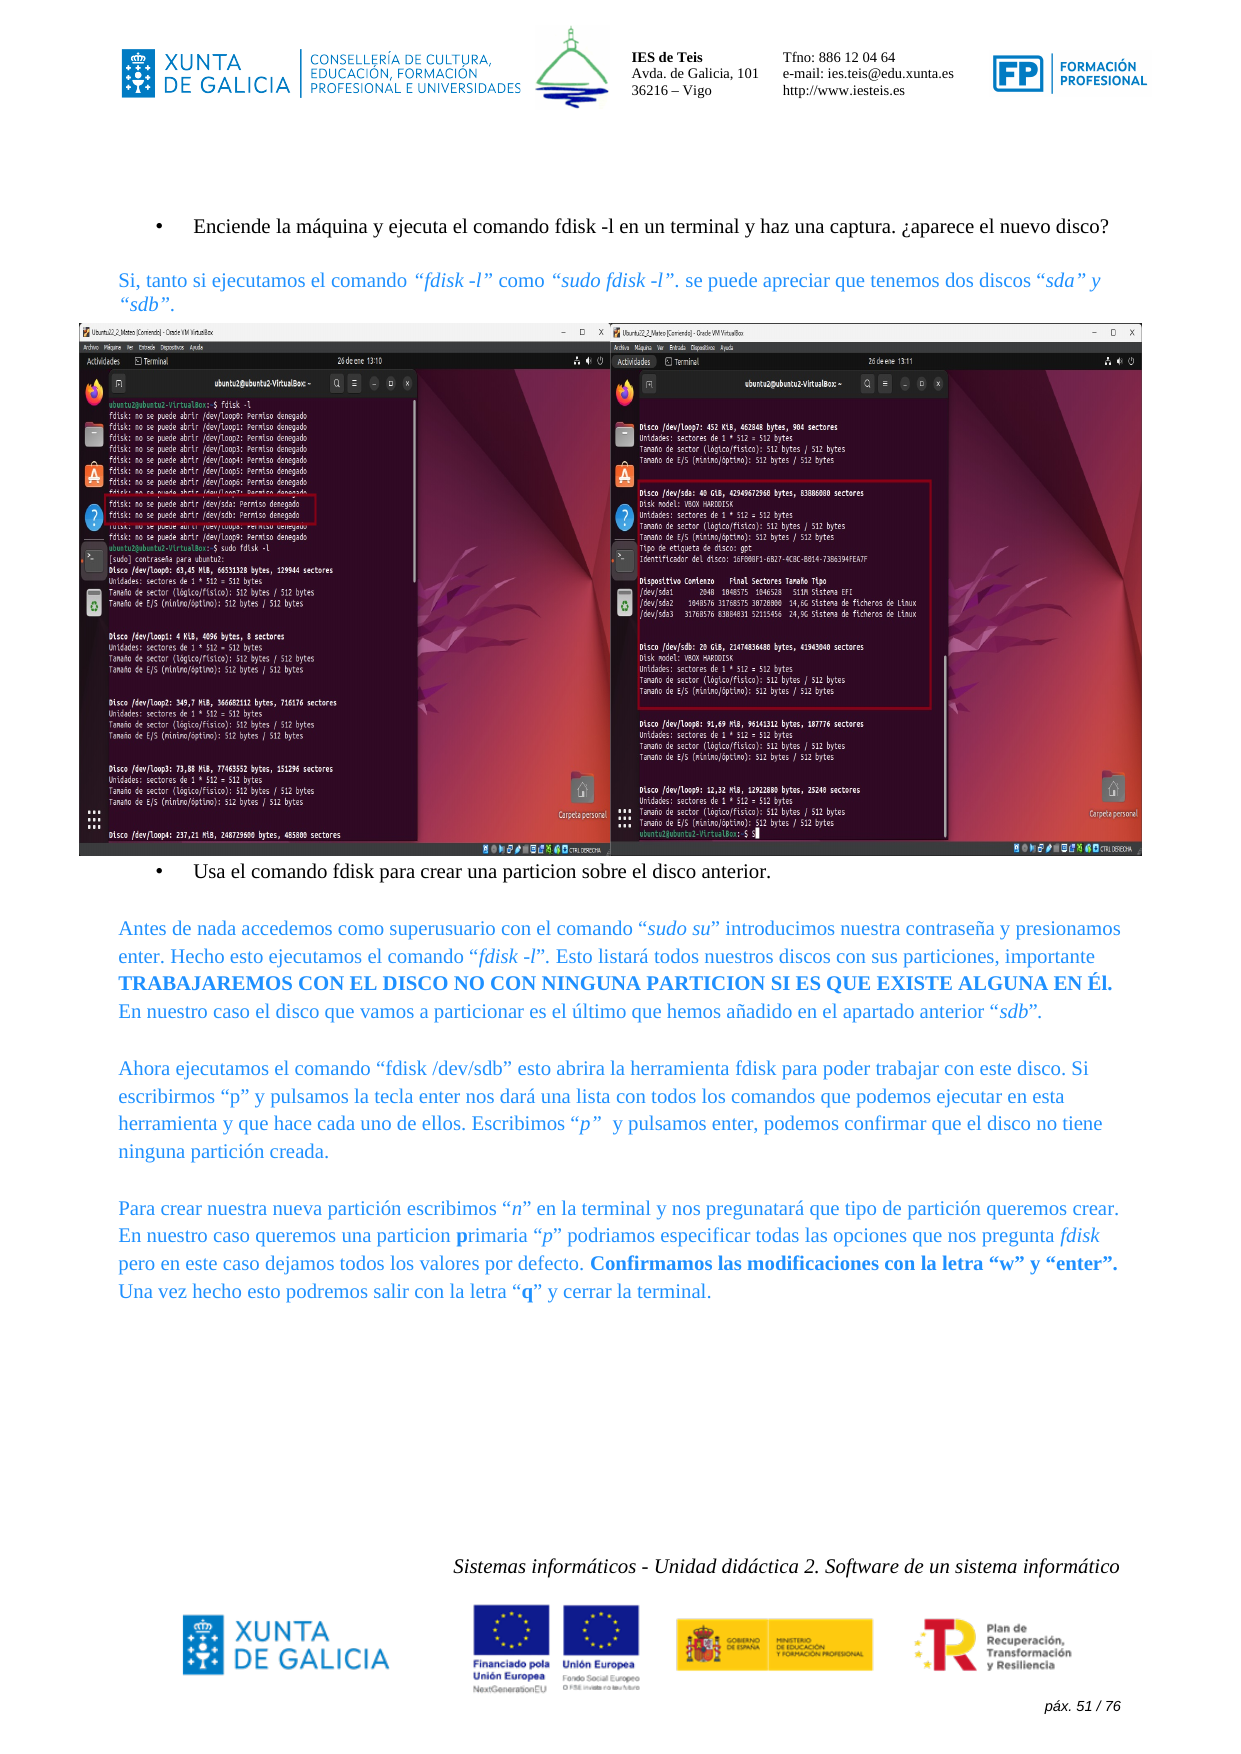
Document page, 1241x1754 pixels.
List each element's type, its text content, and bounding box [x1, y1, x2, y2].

text Si, tanto si ejecutamos el comando “fdisk -l” como “sudo fdisk -l”. se puede apreciar que tenemos dos discos “sda” y “sdb”. [118, 267, 1122, 316]
text Ahora ejecutamos el comando “fdisk /dev/sdb” esto abrira la herramienta fdisk para poder trabajar con este disco. Si escribirmos “p” y pulsamos la tecla enter nos dará una lista con todos los comandos que podemos ejecutar en esta herramienta y que hace cada uno de ellos. Escribimos “p” y pulsamos enter, podemos confirmar que el disco no tiene ninguna partición creada. [118, 1056, 1122, 1163]
picture [182, 1593, 1085, 1700]
picture [989, 50, 1153, 97]
picture [79, 323, 1142, 856]
text Para crear nuestra nueva partición escribimos “n” en la terminal y nos pregunatará que tipo de partición queremos crear. En nuestro caso queremos una particion primaria “p” podriamos especificar todas las opciones que nos pregunta fdisk pero en este caso dejamos todos los valores por defecto. Confirmamos las modificaciones con la letra “w” y “enter”. Una vez hecho esto podremos salir con la letra “q” y cerrar la terminal. [118, 1196, 1122, 1303]
list Usa el comando fdisk para crear una particion sobre el disco anterior. [156, 856, 1122, 883]
picture [121, 49, 521, 98]
picture [534, 25, 611, 110]
list Enciende la máquina y ejecuta el comando fdisk -l en un terminal y haz una captura. ¿aparece el nuevo disco? [156, 214, 1122, 238]
text Antes de nada accedemos como superusuario con el comando “sudo su” introducimos nuestra contraseña y presionamos enter. Hecho esto ejecutamos el comando “fdisk -l”. Esto listará todos nuestros discos con sus particiones, importante TRABAJAREMOS CON EL DISCO NO CON NINGUNA PARTICION SI ES QUE EXISTE ALGUNA EN Él. En nuestro caso el disco que vamos a particionar es el último que hemos añadido en el apartado anterior “sdb”. [118, 916, 1122, 1023]
